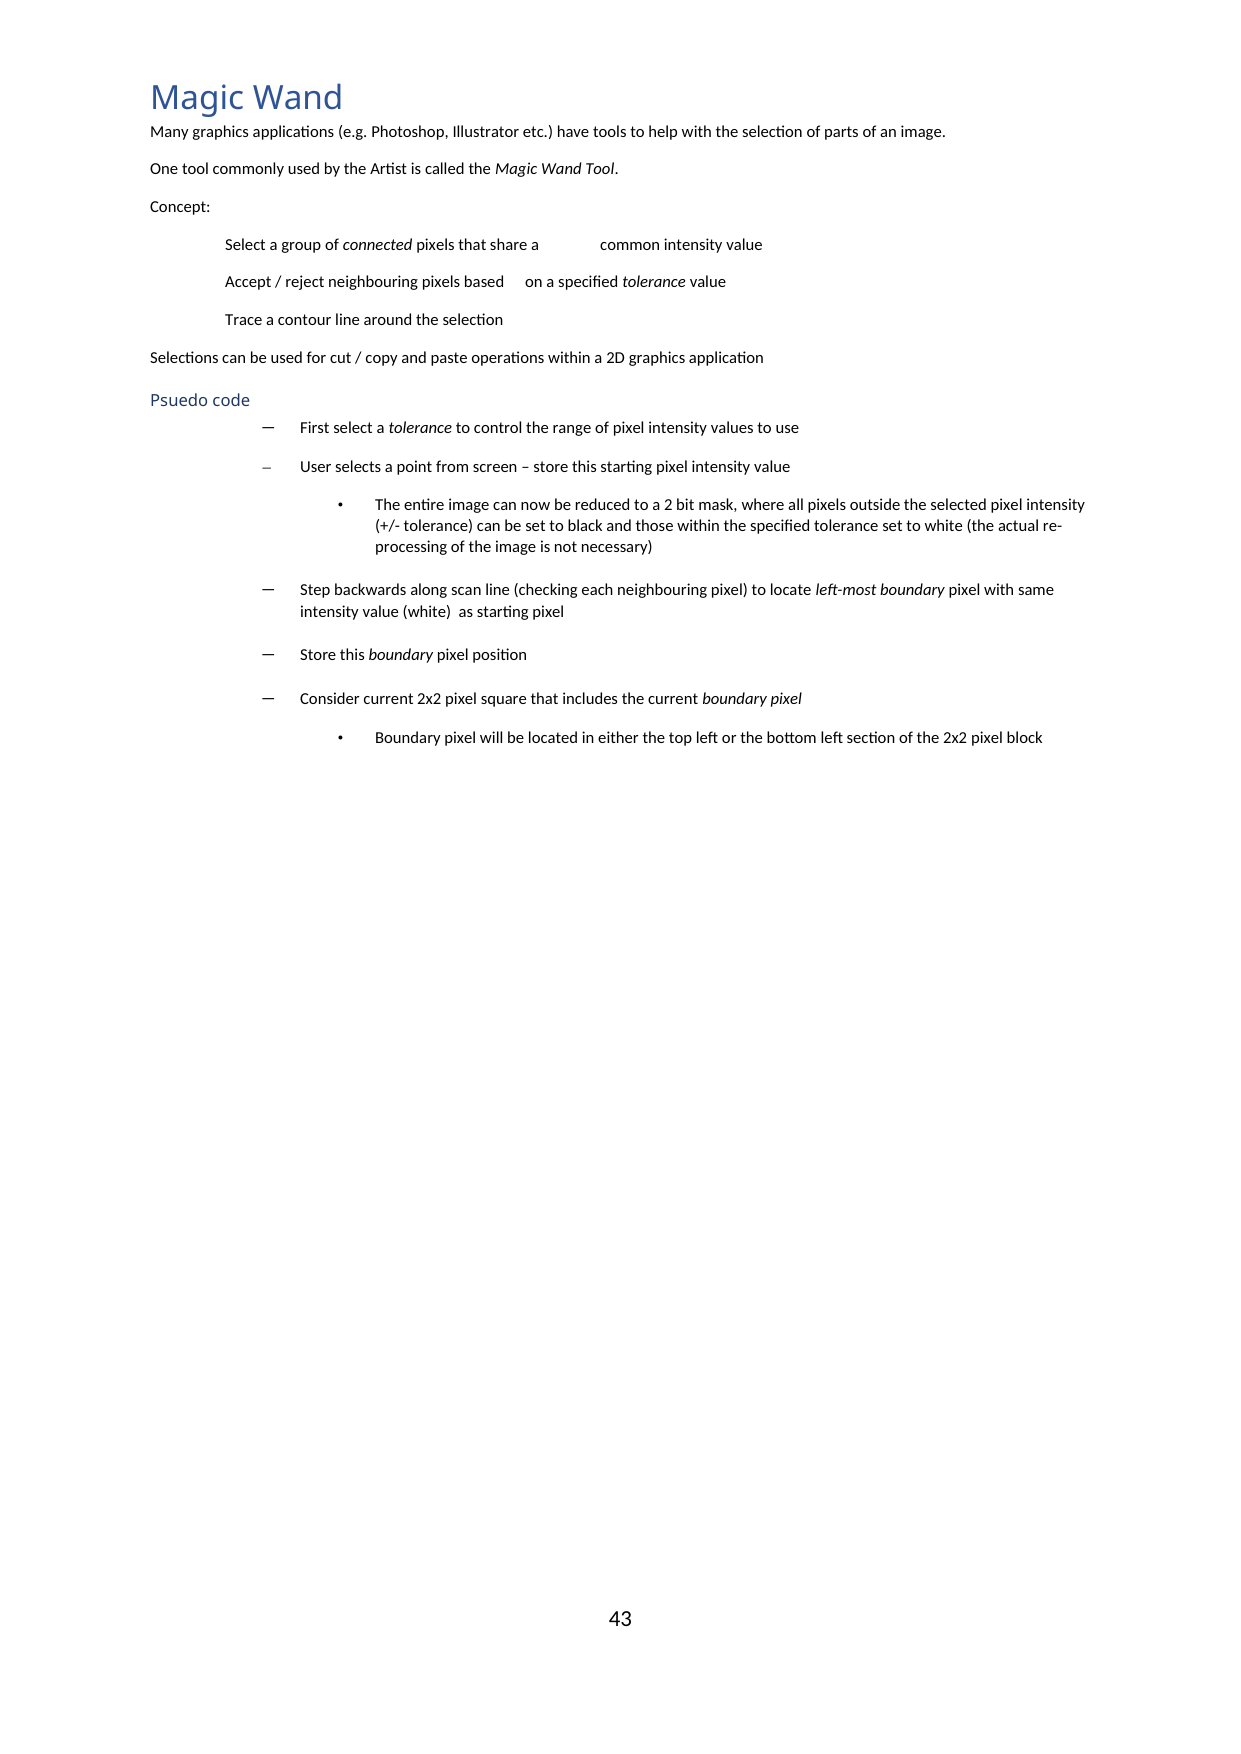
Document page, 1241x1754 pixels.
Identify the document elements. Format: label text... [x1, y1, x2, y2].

text Concept: [150, 196, 1090, 217]
text Select a group of connected pixels that share a common intensity value [150, 234, 1090, 254]
list Store this boundary pixel position [262, 639, 1090, 665]
list User selects a point from screen – store this starting pixel intensity value [262, 457, 1090, 477]
subtitle Psuedo code [150, 389, 1090, 412]
list Step backwards along scan line (checking each neighbouring pixel) to locate left-most boundary pixel with same intensity value (white) as starting pixel [262, 574, 1090, 622]
list Consider current 2x2 pixel square that includes the current boundary pixel [262, 683, 1090, 709]
text One tool commonly used by the Artist is called the Magic Wand Tool. [150, 159, 1090, 179]
list First select a tolerance to control the range of pixel intensity values to use [262, 413, 1090, 439]
text Many graphics applications (e.g. Photoshop, Illustrator etc.) have tools to help with the selection of parts of an image. [150, 121, 1090, 141]
list The entire image can now be reduced to a 2 bit mask, where all pixels outside the selected pixel intensity (+/- tolerance) can be set to black and those within the specified tolerance set to white (the actual re-processing of the image is not necessary) [337, 494, 1090, 557]
text Accept / reject neighbouring pixels based on a specified tolerance value [150, 272, 1090, 292]
list Boundary pixel will be located in either the top left or the bottom left section of the 2x2 pixel block [337, 727, 1090, 747]
text Trace a contour line around the selection [150, 309, 1090, 330]
subtitle Magic Wand [150, 74, 1090, 119]
text Selections can be used for cut / copy and paste operations within a 2D graphics application [150, 347, 1090, 367]
